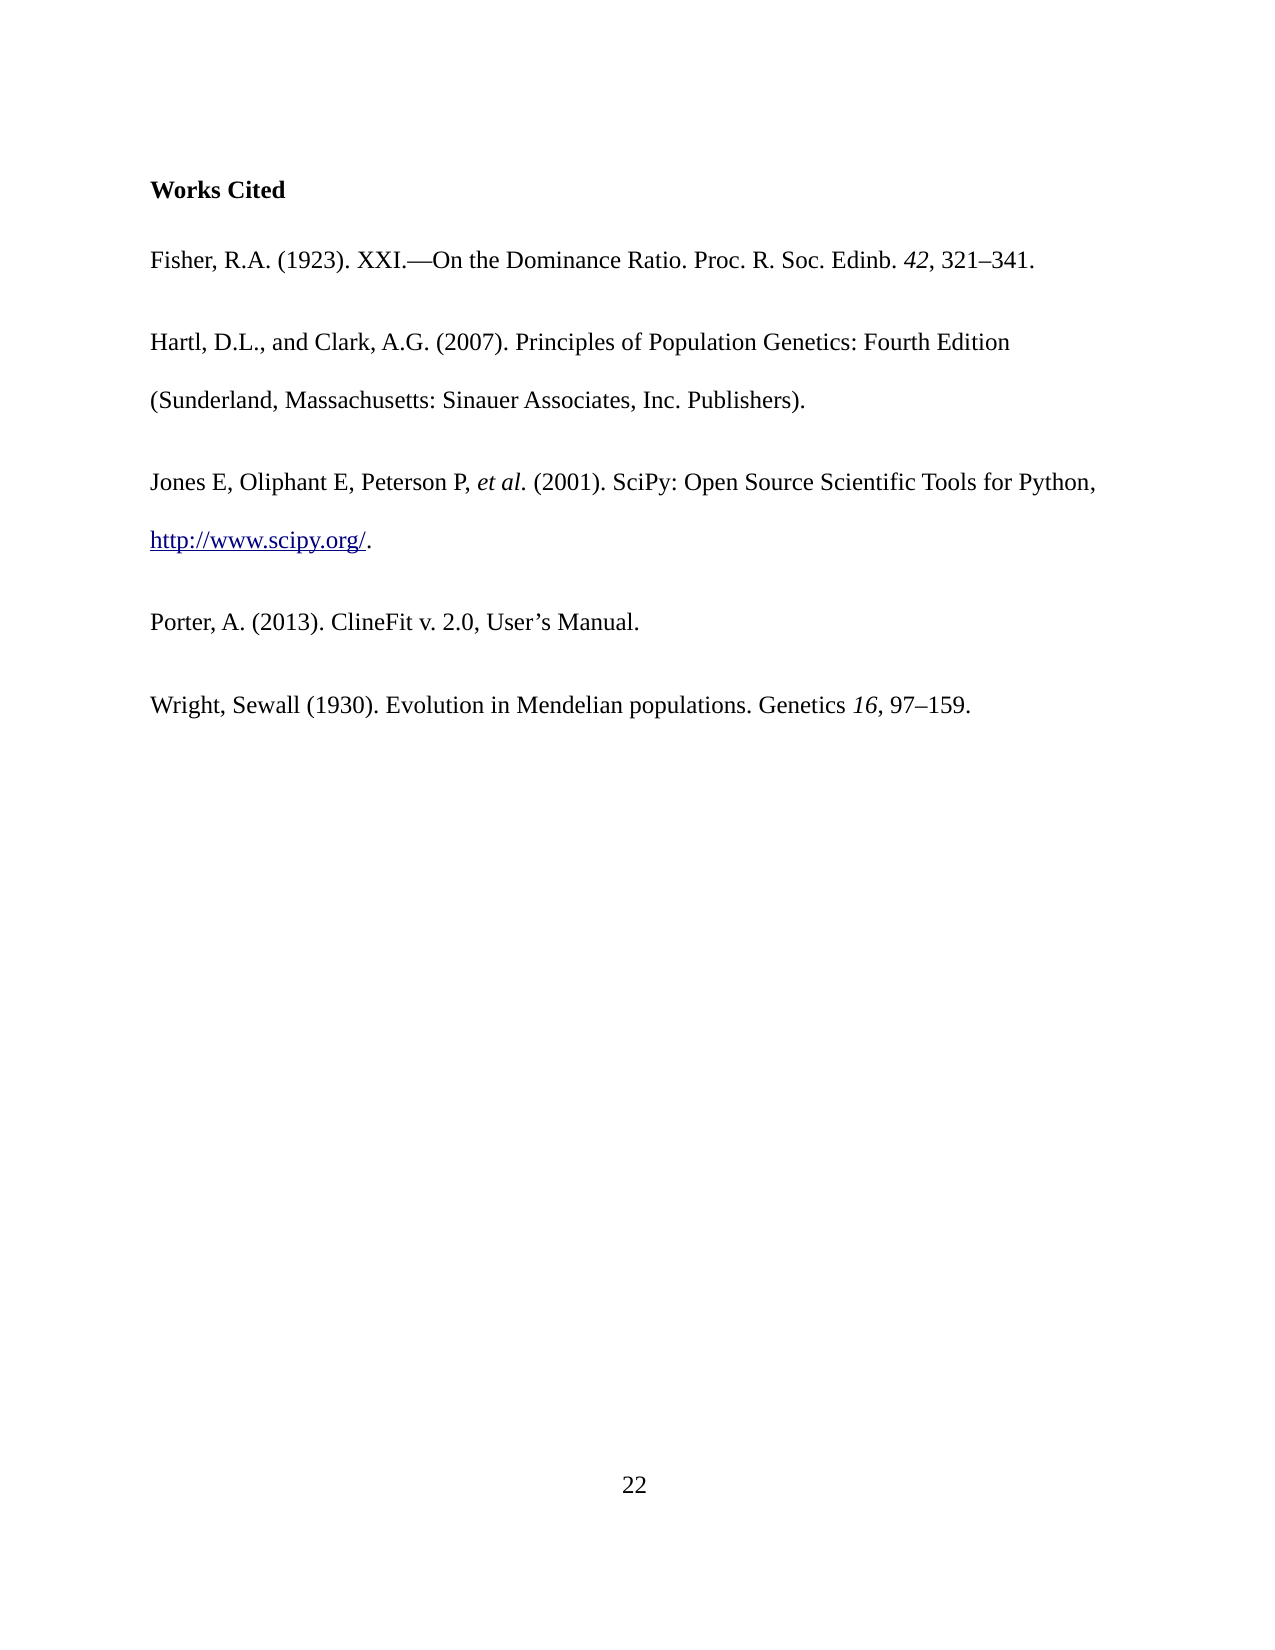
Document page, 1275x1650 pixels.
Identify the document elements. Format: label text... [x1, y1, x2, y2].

text Porter, A. (2013). ClineFit v. 2.0, User’s Manual. [150, 607, 1125, 636]
text Hartl, D.L., and Clark, A.G. (2007). Principles of Population Genetics: Fourth Edition (Sunderland, Massachusetts: Sinauer Associates, Inc. Publishers). [150, 327, 1125, 414]
text Jones E, Oliphant E, Peterson P, et al. (2001). SciPy: Open Source Scientific Tools for Python, http://www.scipy.org/. [150, 467, 1125, 554]
text Fisher, R.A. (1923). XXI.—On the Dominance Ratio. Proc. R. Soc. Edinb. 42, 321–341. [150, 245, 1125, 274]
subtitle Works Cited [150, 175, 1125, 204]
text Wright, Sewall (1930). Evolution in Mendelian populations. Genetics 16, 97–159. [150, 690, 1125, 719]
